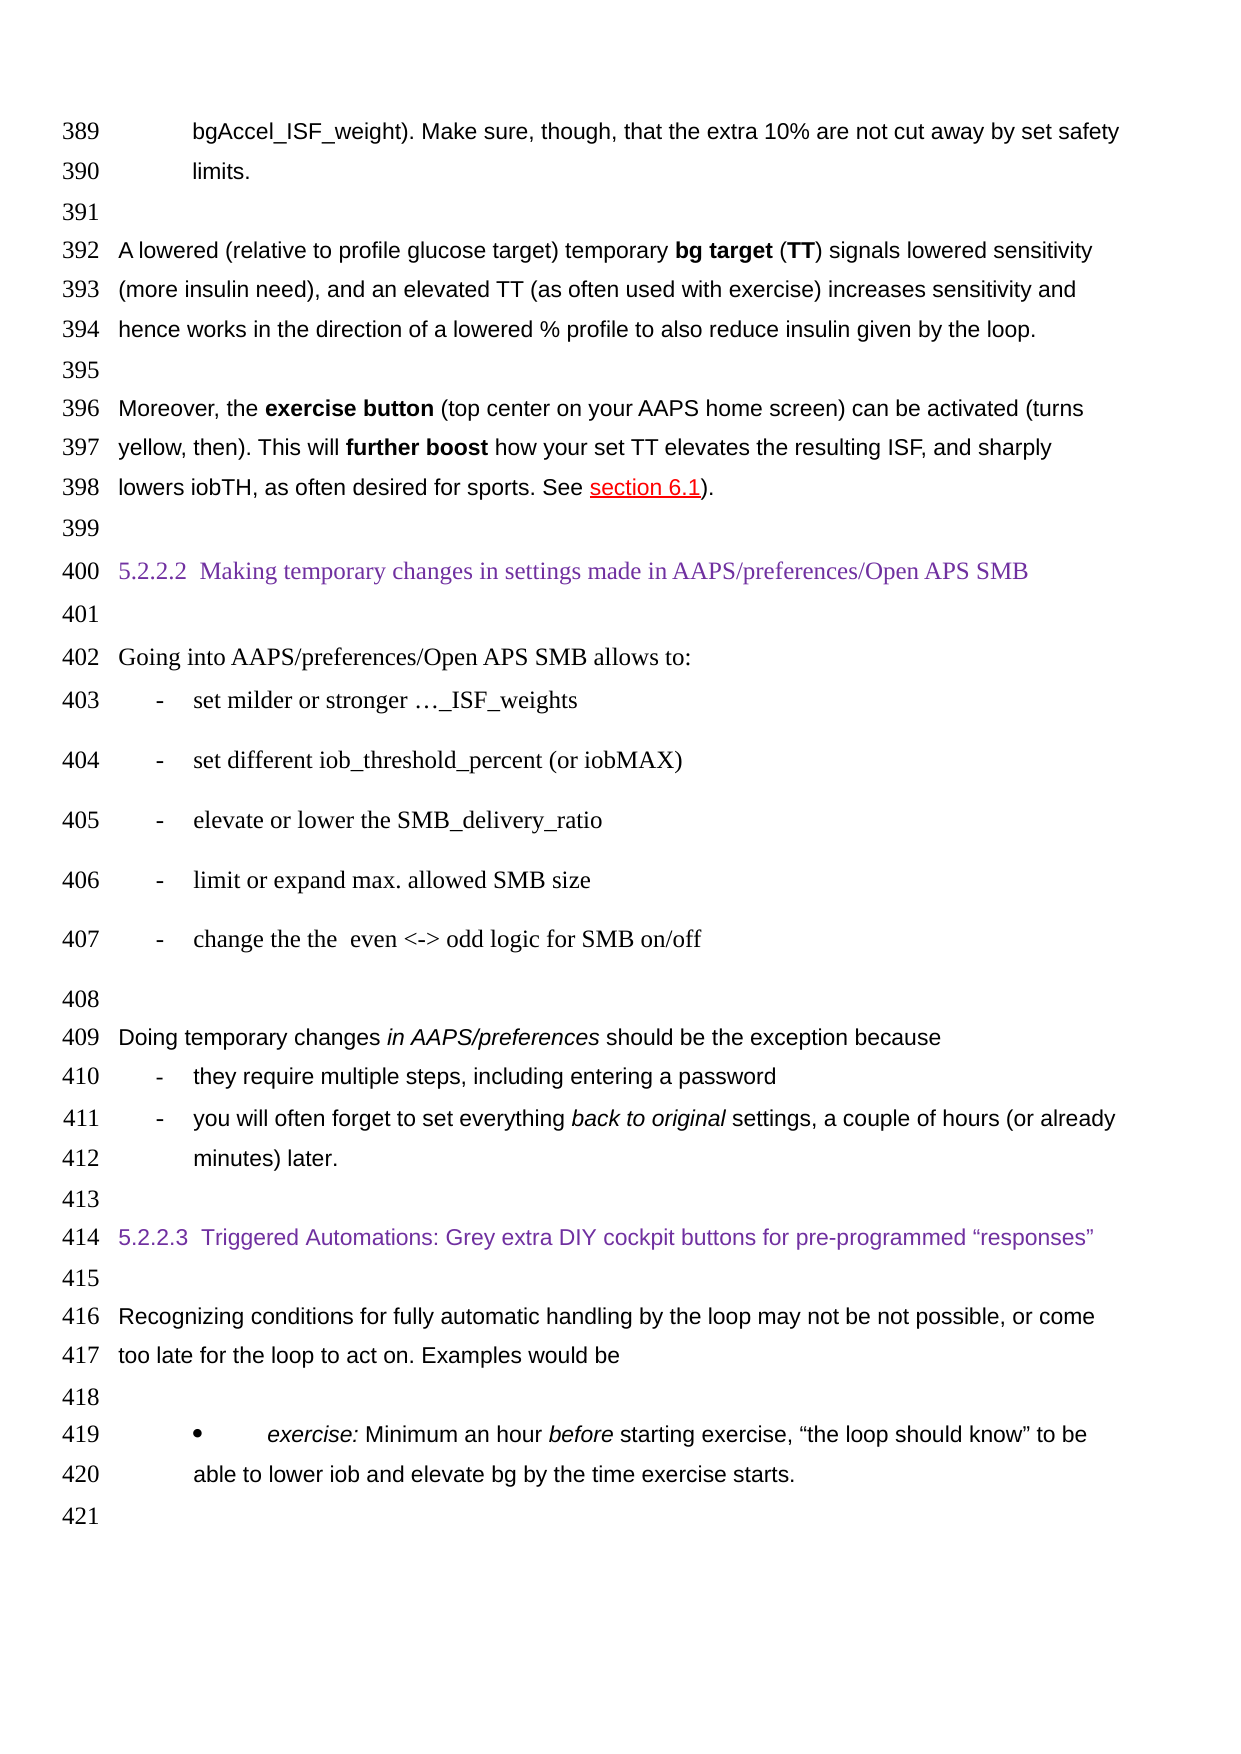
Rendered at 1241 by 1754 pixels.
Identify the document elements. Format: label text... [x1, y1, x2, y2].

text 5.2.2.3 Triggered Automations: Grey extra DIY cockpit buttons for pre-programmed “responses” [118, 1224, 1122, 1250]
list set milder or stronger …_ISF_weights [156, 685, 1122, 714]
text Doing temporary changes in AAPS/preferences should be the exception because [118, 1024, 1122, 1050]
text Going into AAPS/preferences/Open APS SMB allows to: [118, 642, 1122, 671]
list set different iob_threshold_percent (or iobMAX) [156, 745, 1122, 774]
text A lowered (relative to profile glucose target) temporary bg target (TT) signals lowered sensitivity (more insulin need), and an elevated TT (as often used with exercise) increases sensitivity and hence works in the direction of a lowered % profile to also reduce insulin given by the loop. [118, 237, 1122, 342]
list exercise: Minimum an hour before starting exercise, “the loop should know” to be able to lower iob and elevate bg by the time exercise starts. [193, 1421, 1122, 1488]
text bgAccel_ISF_weight). Make sure, though, that the extra 10% are not cut away by set safety limits. [192, 118, 1122, 184]
list they require multiple steps, including entering a password [156, 1063, 1122, 1090]
text 5.2.2.2 Making temporary changes in settings made in AAPS/preferences/Open APS SMB [118, 556, 1122, 585]
list you will often forget to set everything back to original settings, a couple of hours (or already minutes) later. [156, 1103, 1122, 1171]
list elevate or lower the SMB_delivery_ratio [156, 805, 1122, 834]
list limit or expand max. allowed SMB size [156, 865, 1122, 893]
list change the the even <-> odd logic for SMB on/off [156, 924, 1122, 953]
text Recognizing conditions for fully automatic handling by the loop may not be not possible, or come too late for the loop to act on. Examples would be [118, 1303, 1122, 1369]
text Moreover, the exercise button (top center on your AAPS home screen) can be activated (turns yellow, then). This will further boost how your set TT elevates the resulting ISF, and sharply lowers iobTH, as often desired for sports. See section 6.1). [118, 394, 1122, 500]
